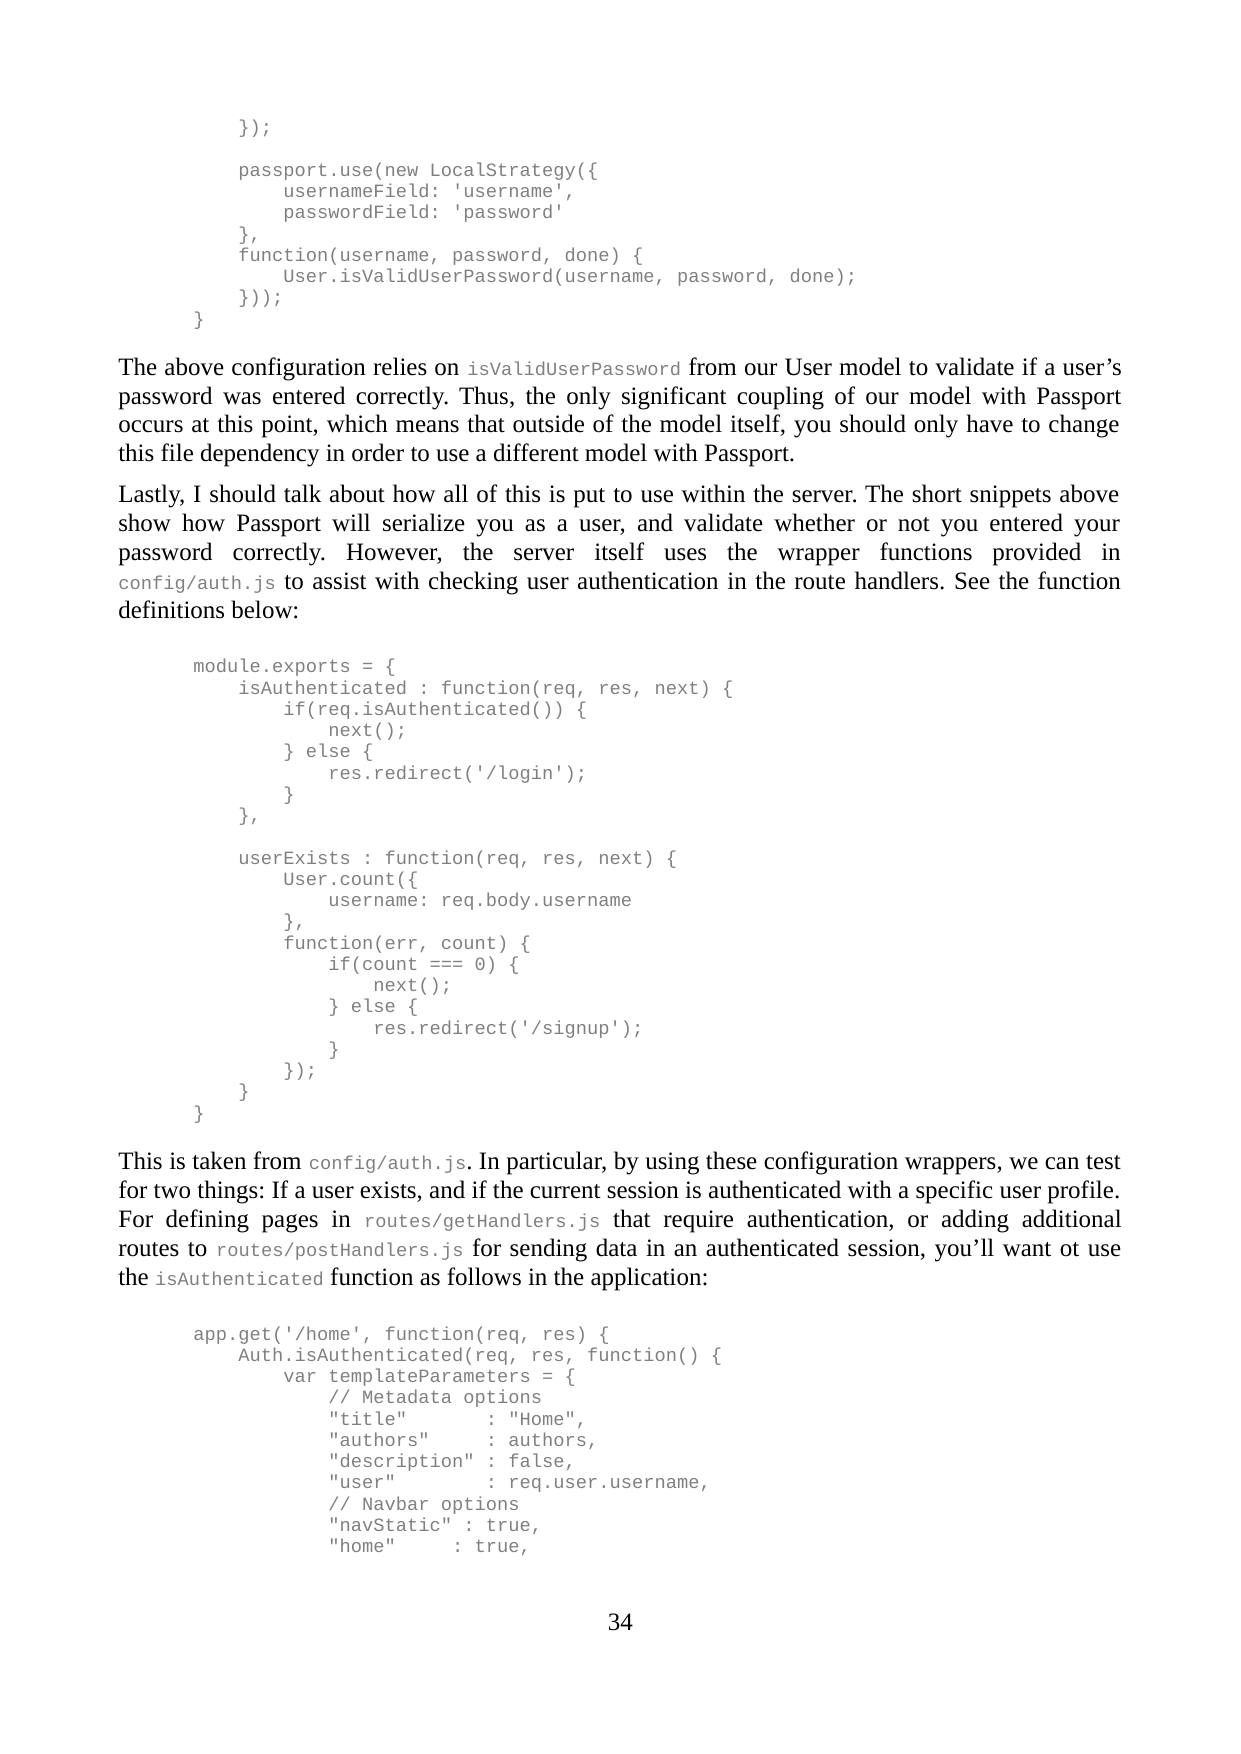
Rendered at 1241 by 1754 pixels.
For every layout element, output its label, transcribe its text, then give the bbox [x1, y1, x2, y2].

text This is taken from config/auth.js. In particular, by using these configuration wrappers, we can test for two things: If a user exists, and if the current session is authenticated with a specific user profile. For defining pages in routes/getHandlers.js that require authentication, or adding additional routes to routes/postHandlers.js for sending data in an authenticated session, you’ll want ot use the isAuthenticated function as follows in the application: [118, 1146, 1122, 1291]
text }, [193, 224, 1122, 246]
text "home" : true, [193, 1537, 1122, 1558]
text } [193, 1040, 1122, 1061]
text "description" : false, [193, 1452, 1122, 1473]
text res.redirect('/login'); [193, 763, 1122, 785]
text } [193, 785, 1122, 806]
text } else { [193, 742, 1122, 763]
text The above configuration relies on isValidUserPassword from our User model to validate if a user’s password was entered correctly. Thus, the only significant coupling of our model with Passport occurs at this point, which means that outside of the model itself, you should only have to change this file dependency in order to use a different model with Passport. [118, 352, 1122, 467]
text if(req.isAuthenticated()) { [193, 700, 1122, 721]
text })); [193, 288, 1122, 309]
text } [193, 309, 1122, 331]
text "user" : req.user.username, [193, 1473, 1122, 1494]
text User.isValidUserPassword(username, password, done); [193, 267, 1122, 288]
text app.get('/home', function(req, res) { [193, 1324, 1122, 1346]
text next(); [193, 976, 1122, 997]
text username: req.body.username [193, 891, 1122, 912]
text userExists : function(req, res, next) { [193, 848, 1122, 870]
text User.count({ [193, 870, 1122, 891]
text }); [193, 118, 1122, 139]
text } [193, 1103, 1122, 1125]
text var templateParameters = { [193, 1367, 1122, 1388]
text usernameField: 'username', [193, 182, 1122, 203]
text module.exports = { [193, 657, 1122, 678]
text }, [193, 806, 1122, 827]
text passwordField: 'password' [193, 203, 1122, 224]
text }, [193, 912, 1122, 933]
text } else { [193, 997, 1122, 1018]
text // Metadata options [193, 1388, 1122, 1409]
text } [193, 1082, 1122, 1103]
text if(count === 0) { [193, 955, 1122, 976]
text "navStatic" : true, [193, 1516, 1122, 1537]
text function(err, count) { [193, 933, 1122, 955]
text isAuthenticated : function(req, res, next) { [193, 678, 1122, 700]
text Auth.isAuthenticated(req, res, function() { [193, 1346, 1122, 1367]
text passport.use(new LocalStrategy({ [193, 161, 1122, 182]
text "title" : "Home", [193, 1409, 1122, 1431]
text }); [193, 1061, 1122, 1082]
text function(username, password, done) { [193, 246, 1122, 267]
text next(); [193, 721, 1122, 742]
text // Navbar options [193, 1494, 1122, 1516]
text Lastly, I should talk about how all of this is put to use within the server. The short snippets above show how Passport will serialize you as a user, and validate whether or not you entered your password correctly. However, the server itself uses the wrapper functions provided in config/auth.js to assist with checking user authentication in the route handlers. See the function definitions below: [118, 479, 1122, 623]
text res.redirect('/signup'); [193, 1018, 1122, 1040]
text "authors" : authors, [193, 1431, 1122, 1452]
